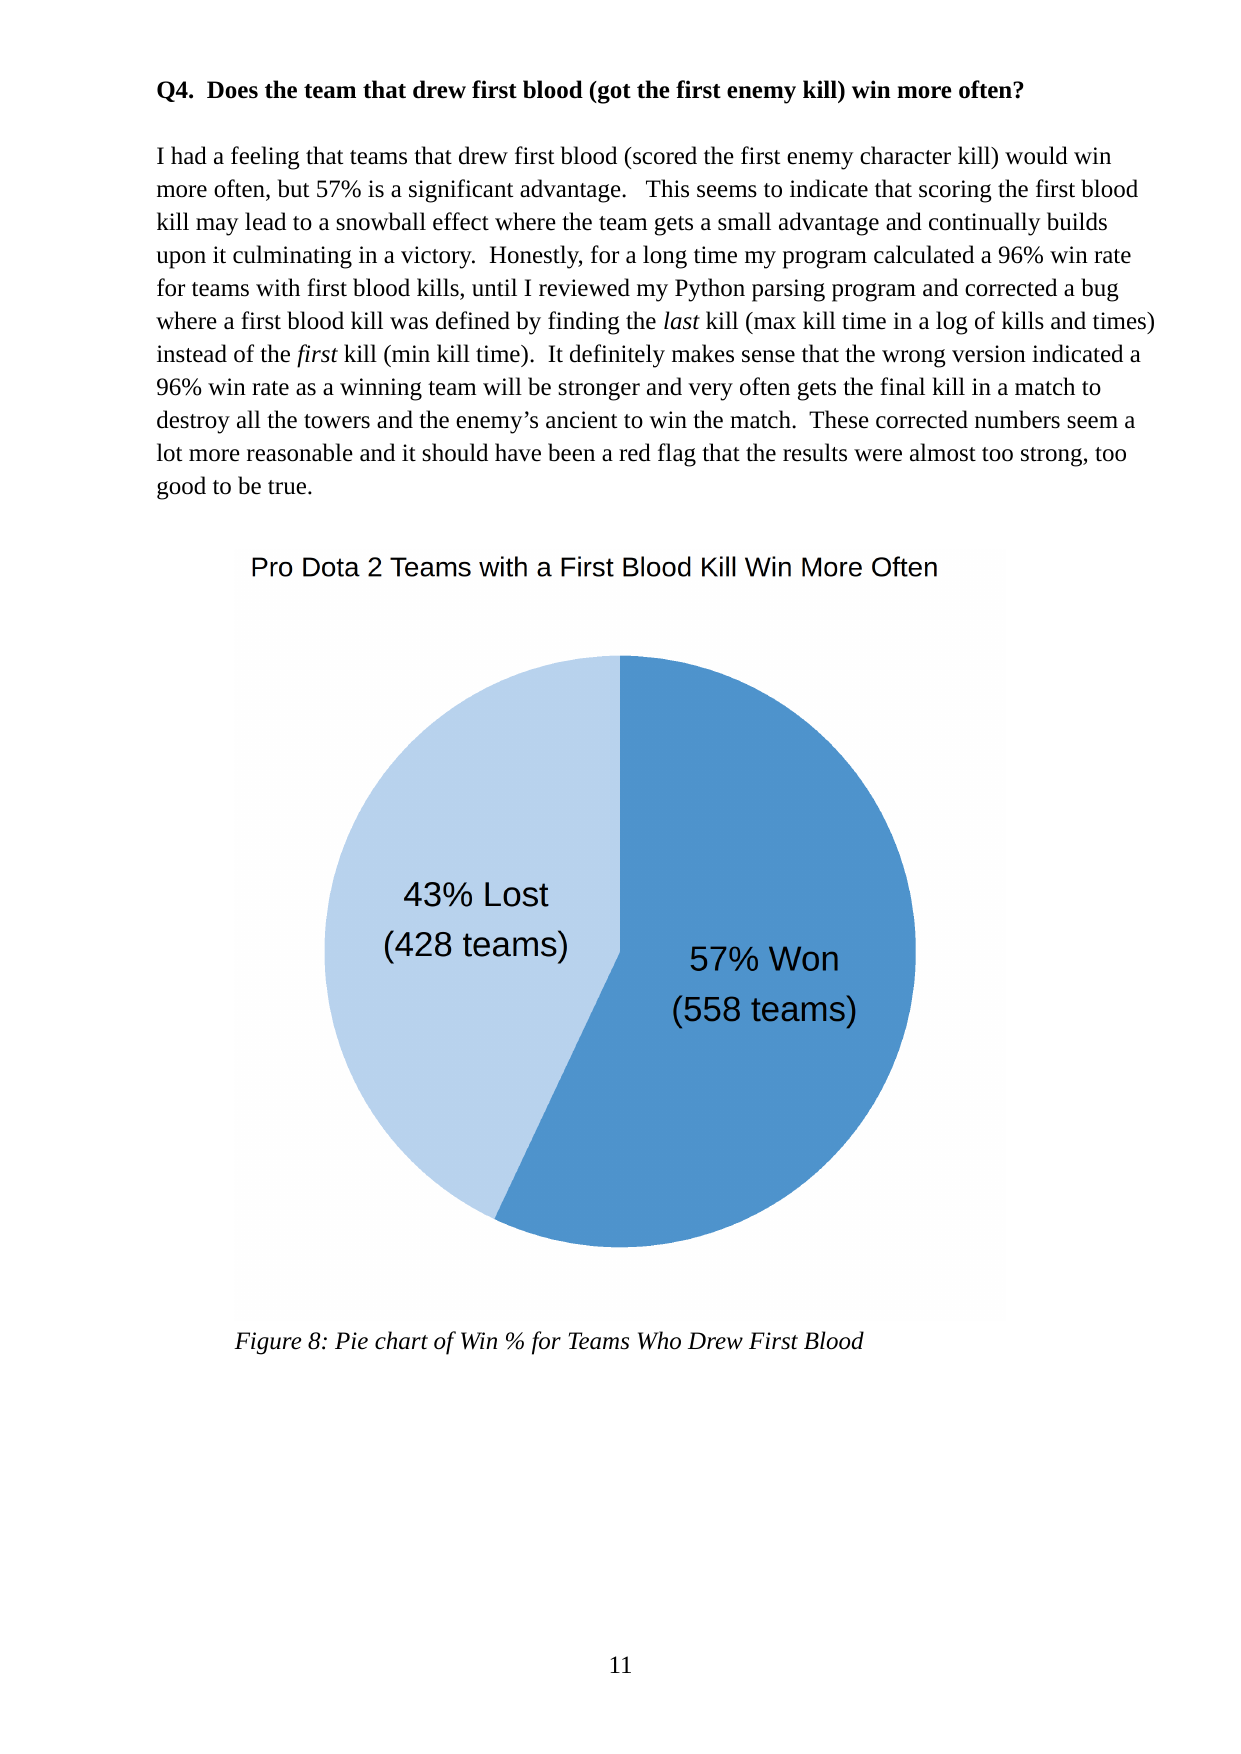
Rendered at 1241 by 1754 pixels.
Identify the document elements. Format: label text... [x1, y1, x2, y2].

text Figure 8: Pie chart of Win % for Teams Who Drew First Blood [234, 1321, 1006, 1355]
picture [234, 549, 1006, 1321]
text I had a feeling that teams that drew first blood (scored the first enemy character kill) would win more often, but 57% is a significant advantage. This seems to indicate that scoring the first blood kill may lead to a snowball effect where the team gets a small advantage and continually builds upon it culminating in a victory. Honestly, for a long time my program calculated a 96% win rate for teams with first blood kills, until I reviewed my Python parsing program and corrected a bug where a first blood kill was defined by finding the last kill (max kill time in a log of kills and times) instead of the first kill (min kill time). It definitely makes sense that the wrong version indicated a 96% win rate as a winning team will be stronger and very often gets the final kill in a match to destroy all the towers and the enemy’s ancient to win the match. These corrected numbers seem a lot more reasonable and it should have been a red flag that the results were almost too strong, too good to be true. [156, 141, 1159, 500]
text Q4. Does the team that drew first blood (got the first enemy kill) win more often? [156, 75, 1159, 104]
